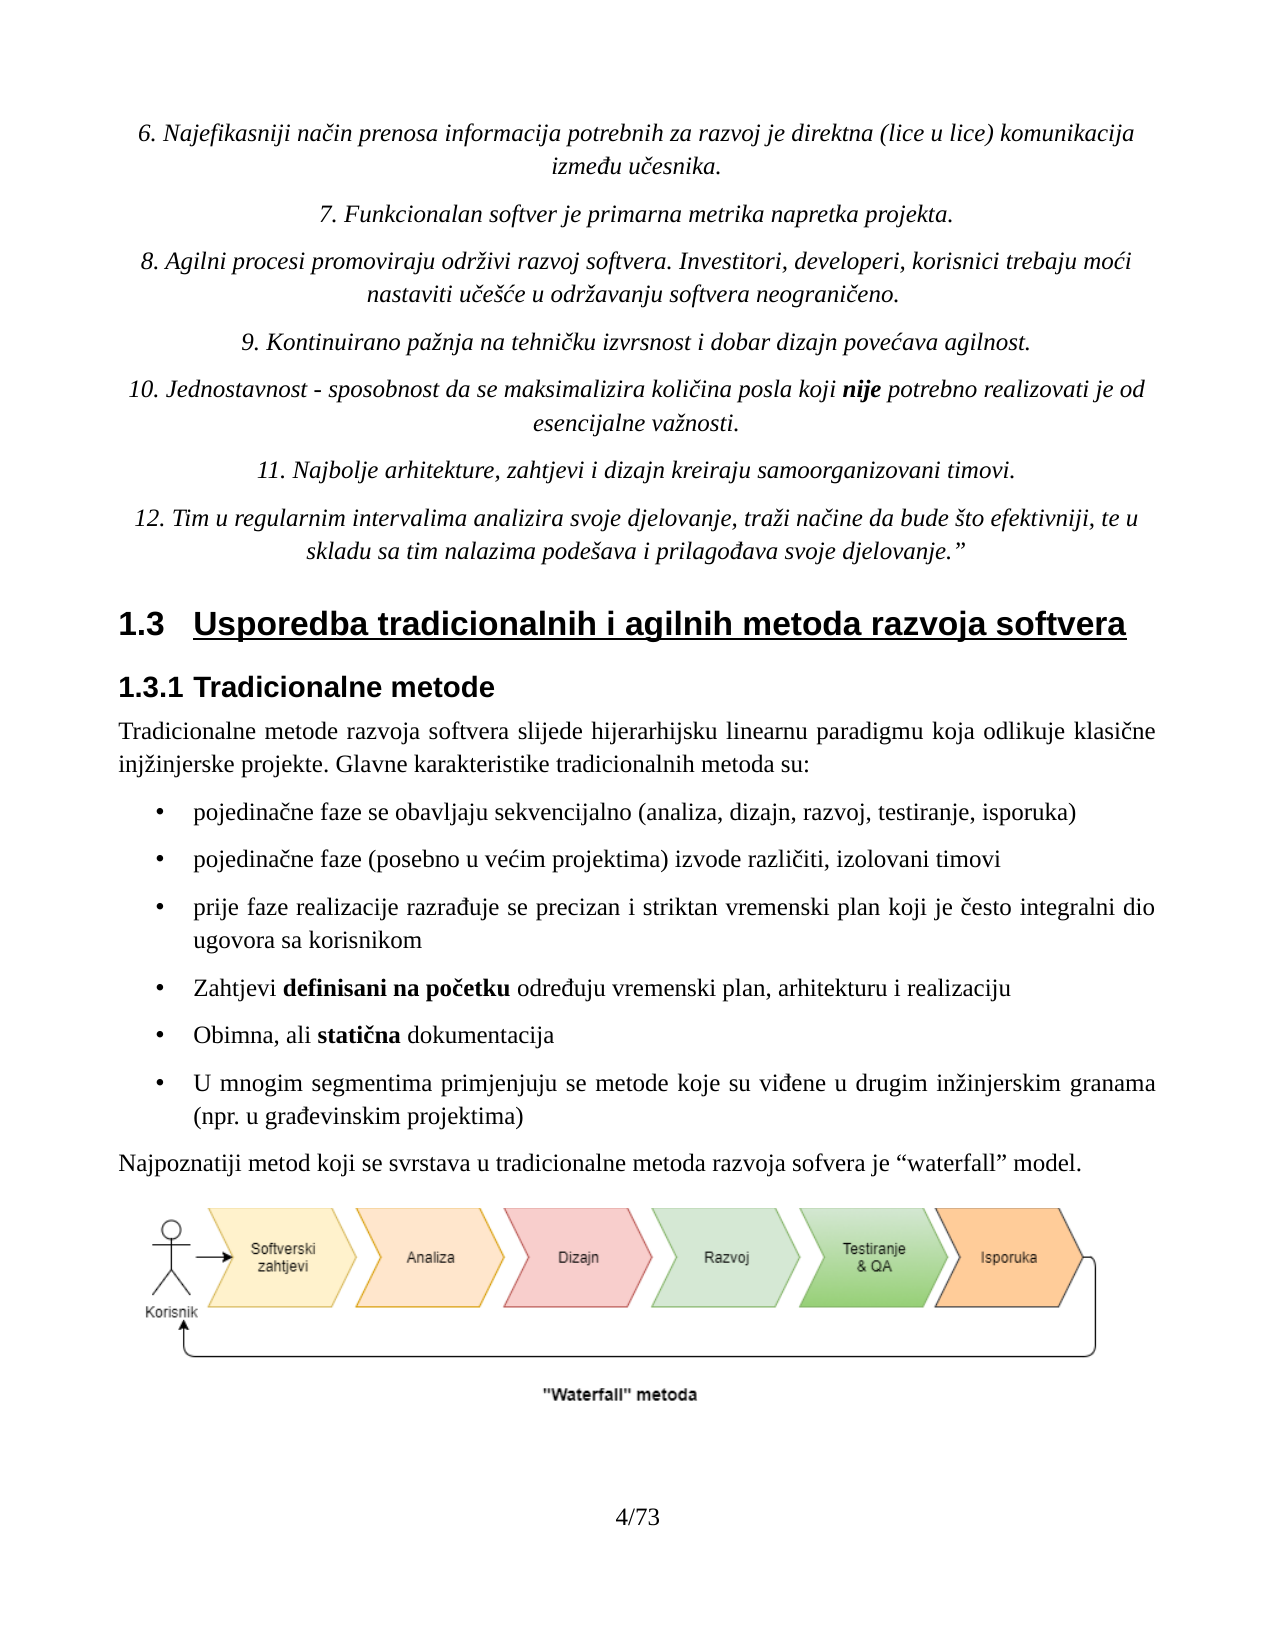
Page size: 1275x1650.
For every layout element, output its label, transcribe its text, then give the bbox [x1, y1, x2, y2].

list pojedinačne faze se obavljaju sekvencijalno (analiza, dizajn, razvoj, testiranje, isporuka) [156, 797, 1157, 826]
picture [145, 1208, 1106, 1407]
text 6. Najefikasniji način prenosa informacija potrebnih za razvoj je direktna (lice u lice) komunikacija između učesnika. [118, 118, 1157, 180]
list Obimna, ali statična dokumentacija [156, 1020, 1157, 1049]
text Najpoznatiji metod koji se svrstava u tradicionalne metoda razvoja sofvera je “waterfall” model. [118, 1148, 1157, 1177]
text 12. Tim u regularnim intervalima analizira svoje djelovanje, traži načine da bude što efektivniji, te u skladu sa tim nalazima podešava i prilagođava svoje djelovanje.” [118, 503, 1157, 564]
text 9. Kontinuirano pažnja na tehničku izvrsnost i dobar dizajn povećava agilnost. [118, 327, 1157, 356]
list U mnogim segmentima primjenjuju se metode koje su viđene u drugim inžinjerskim granama (npr. u građevinskim projektima) [156, 1068, 1157, 1130]
text 10. Jednostavnost - sposobnost da se maksimalizira količina posla koji nije potrebno realizovati je od esencijalne važnosti. [118, 374, 1157, 436]
text Tradicionalne metode razvoja softvera slijede hijerarhijsku linearnu paradigmu koja odlikuje klasične injžinjerske projekte. Glavne karakteristike tradicionalnih metoda su: [118, 716, 1157, 778]
list pojedinačne faze (posebno u većim projektima) izvode različiti, izolovani timovi [156, 844, 1157, 873]
text 8. Agilni procesi promoviraju održivi razvoj softvera. Investitori, developeri, korisnici trebaju moći nastaviti učešće u održavanju softvera neograničeno. [118, 246, 1157, 308]
subtitle Usporedba tradicionalnih i agilnih metoda razvoja softvera [118, 604, 1157, 643]
subtitle Tradicionalne metode [118, 670, 1157, 704]
list prije faze realizacije razrađuje se precizan i striktan vremenski plan koji je često integralni dio ugovora sa korisnikom [156, 892, 1157, 954]
text 11. Najbolje arhitekture, zahtjevi i dizajn kreiraju samoorganizovani timovi. [118, 455, 1157, 484]
list Zahtjevi definisani na početku određuju vremenski plan, arhitekturu i realizaciju [156, 973, 1157, 1001]
text 7. Funkcionalan softver je primarna metrika napretka projekta. [118, 199, 1157, 227]
